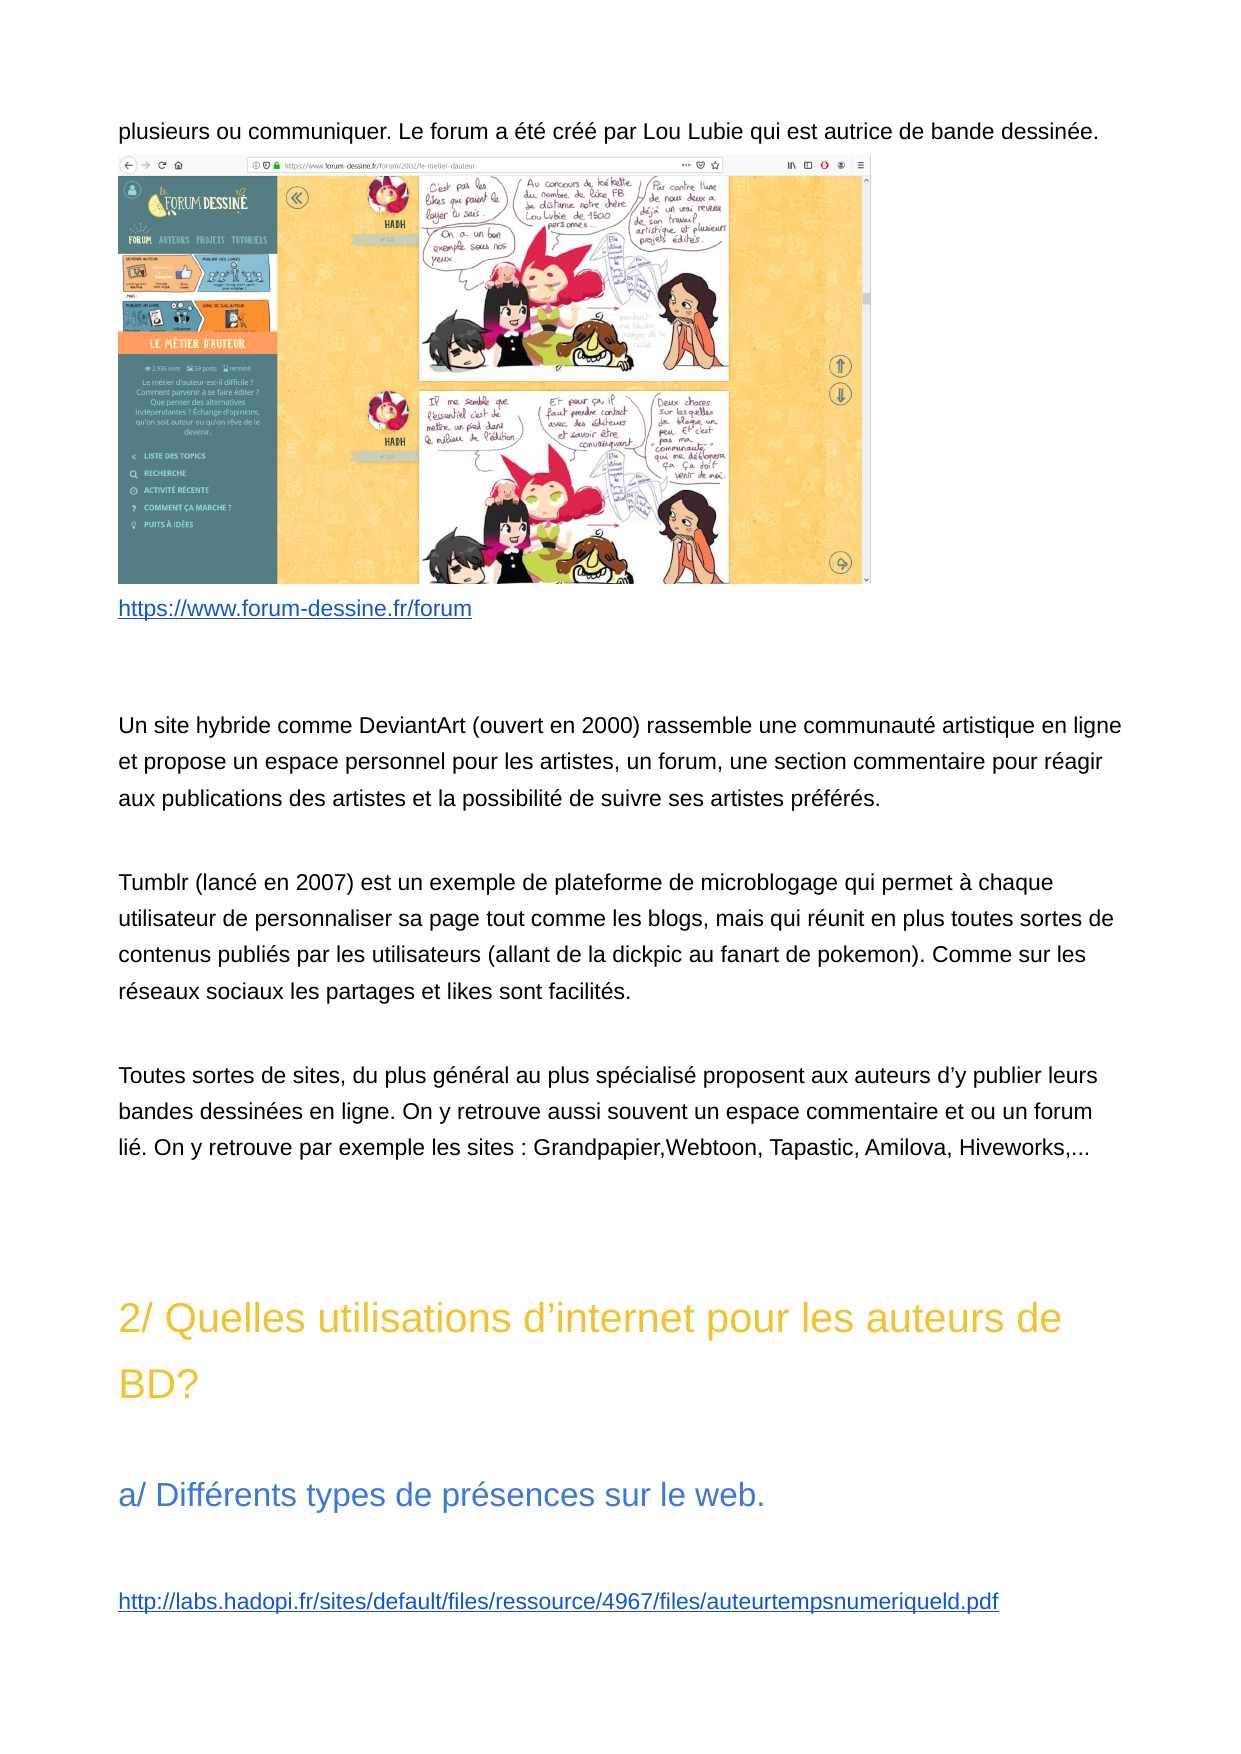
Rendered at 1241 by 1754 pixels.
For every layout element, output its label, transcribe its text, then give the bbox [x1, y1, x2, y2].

subtitle 2/ Quelles utilisations d’internet pour les auteurs de BD? [118, 1293, 1122, 1407]
text http://labs.hadopi.fr/sites/default/files/ressource/4967/files/auteurtempsnumeriqueld.pdf [118, 1588, 1122, 1614]
text https://www.forum-dessine.fr/forum [118, 595, 1122, 621]
text Un site hybride comme DeviantArt (ouvert en 2000) rassemble une communauté artistique en ligne et propose un espace personnel pour les artistes, un forum, une section commentaire pour réagir aux publications des artistes et la possibilité de suivre ses artistes préférés. [118, 712, 1122, 811]
subtitle a/ Différents types de présences sur le web. [118, 1475, 1122, 1513]
picture [118, 155, 871, 584]
text plusieurs ou communiquer. Le forum a été créé par Lou Lubie qui est autrice de bande dessinée. [118, 118, 1122, 584]
text Toutes sortes de sites, du plus général au plus spécialisé proposent aux auteurs d’y publier leurs bandes dessinées en ligne. On y retrouve aussi souvent un espace commentaire et ou un forum lié. On y retrouve par exemple les sites : Grandpapier,Webtoon, Tapastic, Amilova, Hiveworks,... [118, 1062, 1122, 1161]
text Tumblr (lancé en 2007) est un exemple de plateforme de microblogage qui permet à chaque utilisateur de personnaliser sa page tout comme les blogs, mais qui réunit en plus toutes sortes de contenus publiés par les utilisateurs (allant de la dickpic au fanart de pokemon). Comme sur les réseaux sociaux les partages et likes sont facilités. [118, 868, 1122, 1004]
